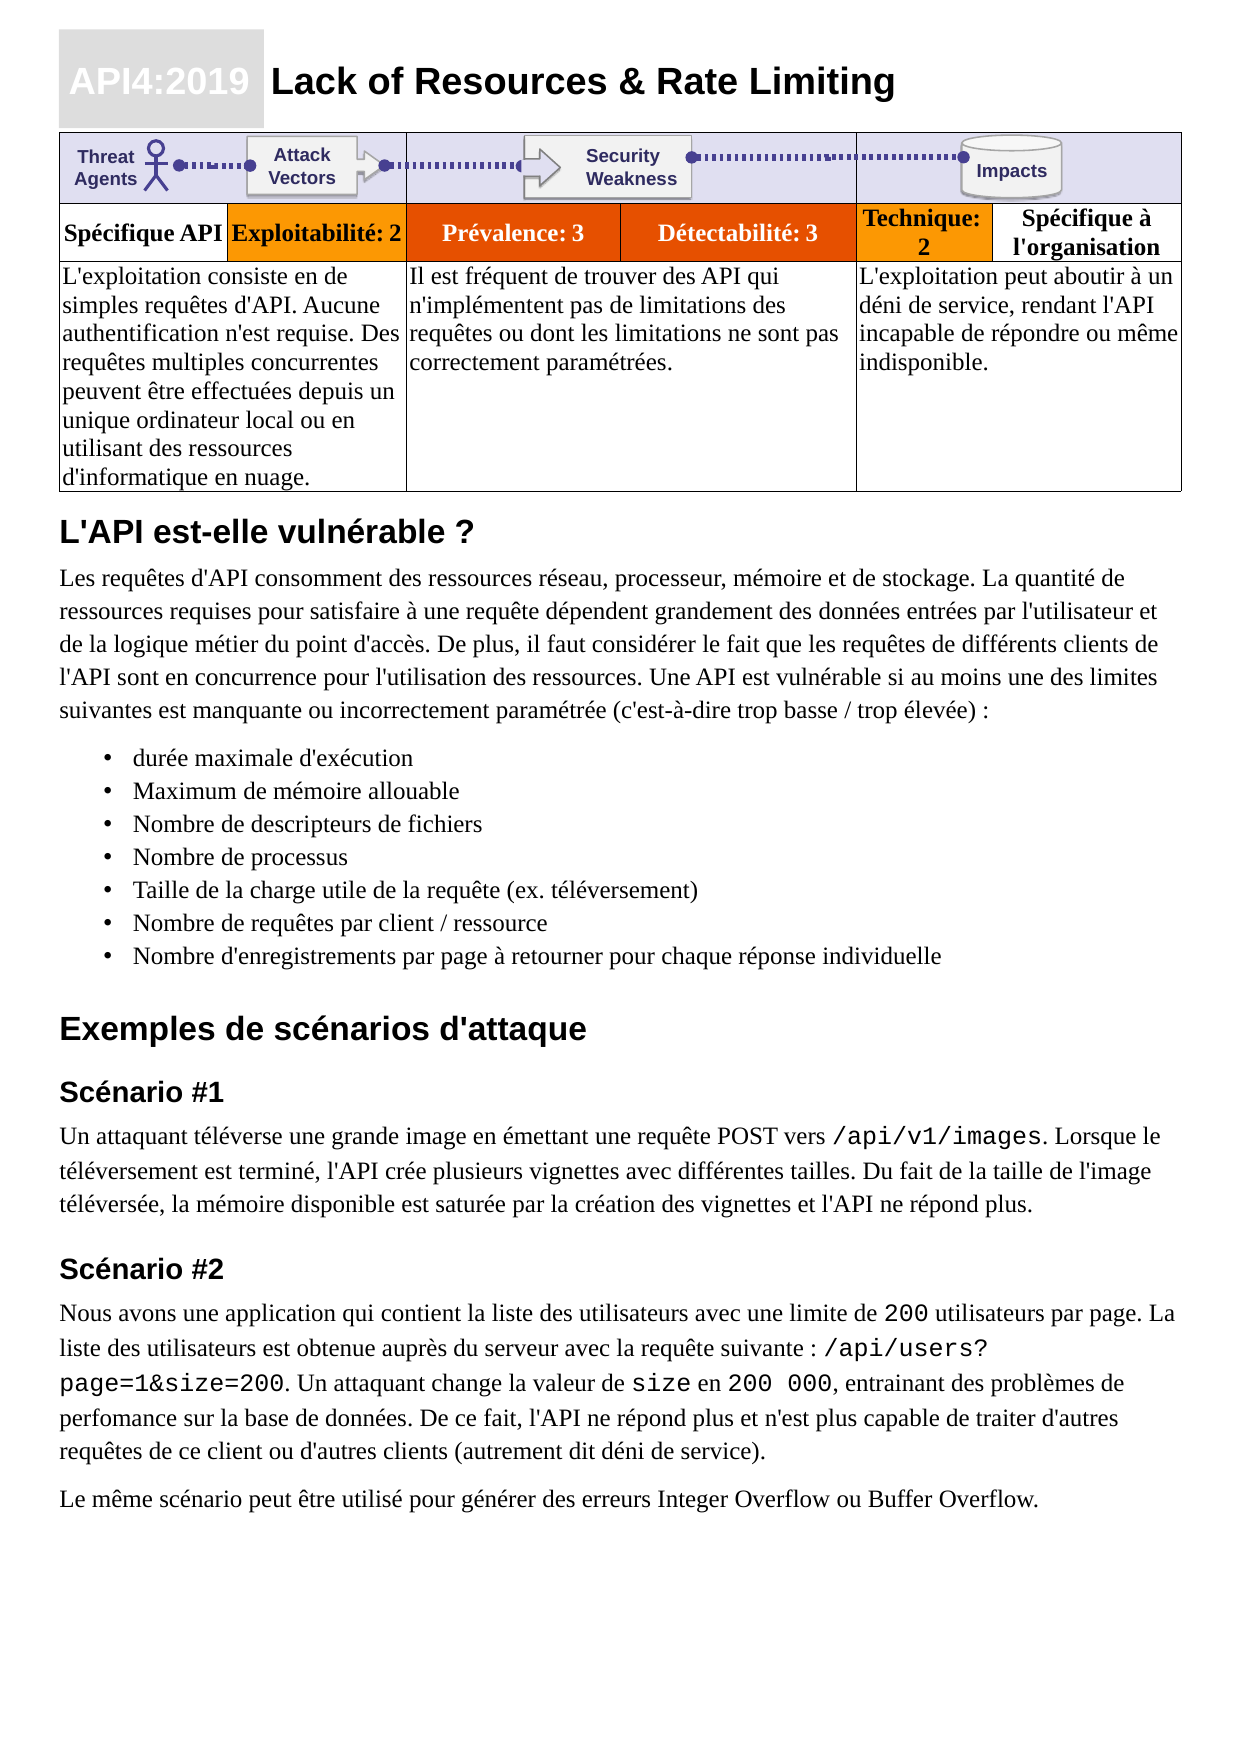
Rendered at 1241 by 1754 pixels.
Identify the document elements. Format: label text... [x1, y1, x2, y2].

list Maximum de mémoire allouable [103, 776, 1181, 804]
text Un attaquant téléverse une grande image en émettant une requête POST vers /api/v1/images. Lorsque le téléversement est terminé, l'API crée plusieurs vignettes avec différentes tailles. Du fait de la taille de l'image téléversée, la mémoire disponible est saturée par la création des vignettes et l'API ne répond plus. [59, 1121, 1181, 1218]
list Nombre de processus [103, 842, 1181, 871]
table_cell L'exploitation peut aboutir à un déni de service, rendant l'API incapable de répondre ou même indisponible. [857, 262, 1181, 491]
subtitle L'API est-elle vulnérable ? [59, 512, 1181, 551]
list Nombre de requêtes par client / ressource [103, 908, 1181, 937]
list durée maximale d'exécution [103, 743, 1181, 771]
table_cell Spécifique API [60, 204, 227, 261]
table_header [60, 133, 227, 203]
subtitle Scénario #2 [59, 1252, 1181, 1285]
table_header [407, 133, 620, 203]
table_cell Détectabilité: 3 [621, 204, 856, 261]
table_cell L'exploitation consiste en de simples requêtes d'API. Aucune authentification n'est requise. Des requêtes multiples concurrentes peuvent être effectuées depuis un unique ordinateur local ou en utilisant des ressources d'informatique en nuage. [60, 262, 406, 491]
table_header [992, 133, 1181, 203]
list Nombre de descripteurs de fichiers [103, 809, 1181, 837]
table_cell Prévalence: 3 [407, 204, 620, 261]
list Nombre d'enregistrements par page à retourner pour chaque réponse individuelle [103, 941, 1181, 969]
text Les requêtes d'API consomment des ressources réseau, processeur, mémoire et de stockage. La quantité de ressources requises pour satisfaire à une requête dépendent grandement des données entrées par l'utilisateur et de la logique métier du point d'accès. De plus, il faut considérer le fait que les requêtes de différents clients de l'API sont en concurrence pour l'utilisation des ressources. Une API est vulnérable si au moins une des limites suivantes est manquante ou incorrectement paramétrée (c'est-à-dire trop basse / trop élevée) : [59, 563, 1181, 724]
table_cell Exploitabilité: 2 [228, 204, 406, 261]
subtitle Exemples de scénarios d'attaque [59, 1009, 1181, 1048]
table_header [227, 133, 406, 203]
table_header [620, 133, 856, 203]
table_cell Technique: 2 [857, 204, 992, 261]
table_cell Spécifique à l'organisation [993, 204, 1181, 261]
table_cell Il est fréquent de trouver des API qui n'implémentent pas de limitations des requêtes ou dont les limitations ne sont pas correctement paramétrées. [407, 262, 856, 491]
subtitle Scénario #1 [59, 1075, 1181, 1109]
list Taille de la charge utile de la requête (ex. téléversement) [103, 875, 1181, 903]
text Nous avons une application qui contient la liste des utilisateurs avec une limite de 200 utilisateurs par page. La liste des utilisateurs est obtenue auprès du serveur avec la requête suivante : /api/users?page=1&size=200. Un attaquant change la valeur de size en 200 000, entrainant des problèmes de perfomance sur la base de données. De ce fait, l'API ne répond plus et n'est plus capable de traiter d'autres requêtes de ce client ou d'autres clients (autrement dit déni de service). [59, 1298, 1181, 1465]
table_header [857, 133, 992, 203]
text Le même scénario peut être utilisé pour générer des erreurs Integer Overflow ou Buffer Overflow. [59, 1484, 1181, 1512]
